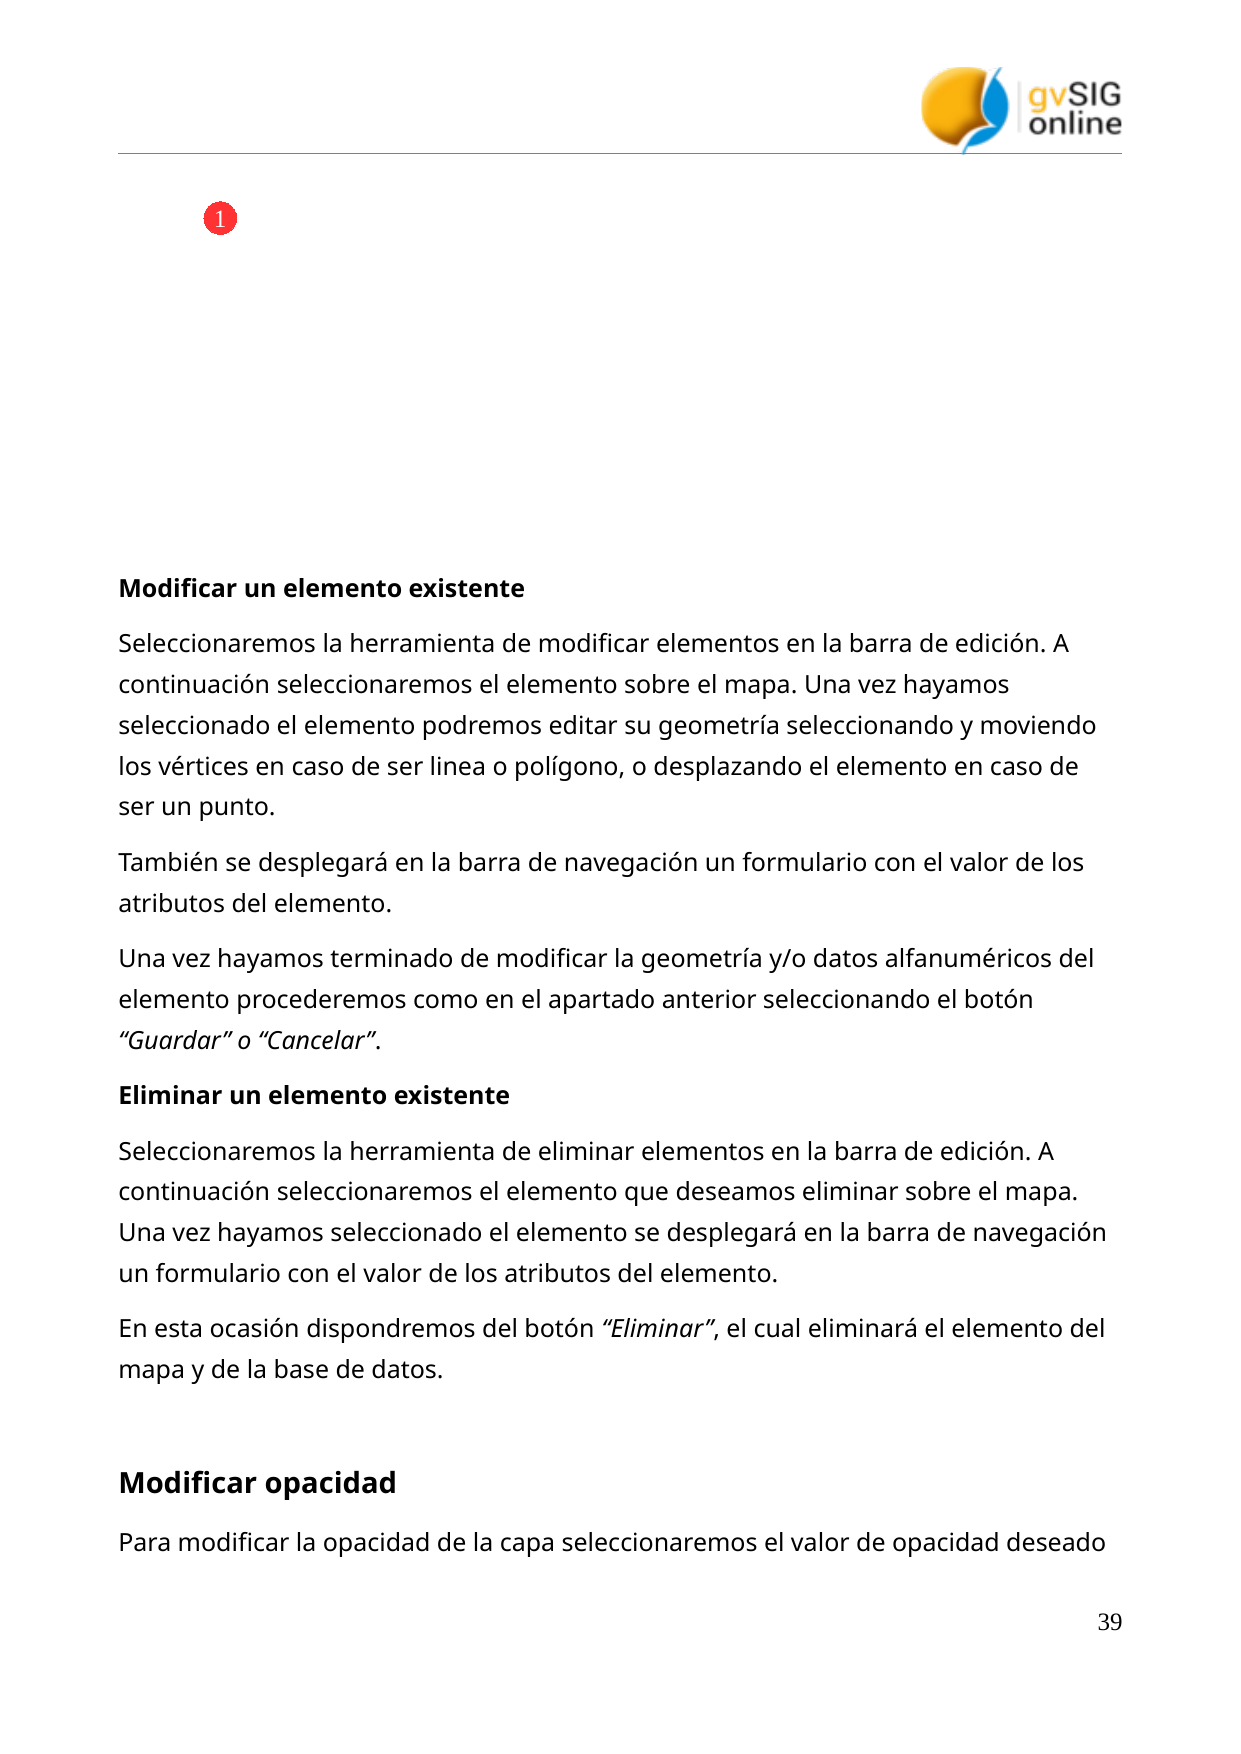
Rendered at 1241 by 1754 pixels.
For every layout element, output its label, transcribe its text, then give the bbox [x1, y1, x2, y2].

picture [921, 67, 1122, 155]
text También se desplegará en la barra de navegación un formulario con el valor de los atributos del elemento. [118, 844, 1122, 919]
text Modificar opacidad [118, 1463, 1122, 1502]
text Eliminar un elemento existente [118, 1078, 1122, 1112]
text Modificar un elemento existente [118, 570, 1122, 604]
text Seleccionaremos la herramienta de eliminar elementos en la barra de edición. A continuación seleccionaremos el elemento que deseamos eliminar sobre el mapa. Una vez hayamos seleccionado el elemento se desplegará en la barra de navegación un formulario con el valor de los atributos del elemento. [118, 1133, 1122, 1290]
text Una vez hayamos terminado de modificar la geometría y/o datos alfanuméricos del elemento procederemos como en el apartado anterior seleccionando el botón “Guardar” o “Cancelar”. [118, 941, 1122, 1056]
text Para modificar la opacidad de la capa seleccionaremos el valor de opacidad deseado [118, 1525, 1122, 1559]
text En esta ocasión dispondremos del botón “Eliminar”, el cual eliminará el elemento del mapa y de la base de datos. [118, 1311, 1122, 1386]
text Seleccionaremos la herramienta de modificar elementos en la barra de edición. A continuación seleccionaremos el elemento sobre el mapa. Una vez hayamos seleccionado el elemento podremos editar su geometría seleccionando y moviendo los vértices en caso de ser linea o polígono, o desplazando el elemento en caso de ser un punto. [118, 626, 1122, 823]
